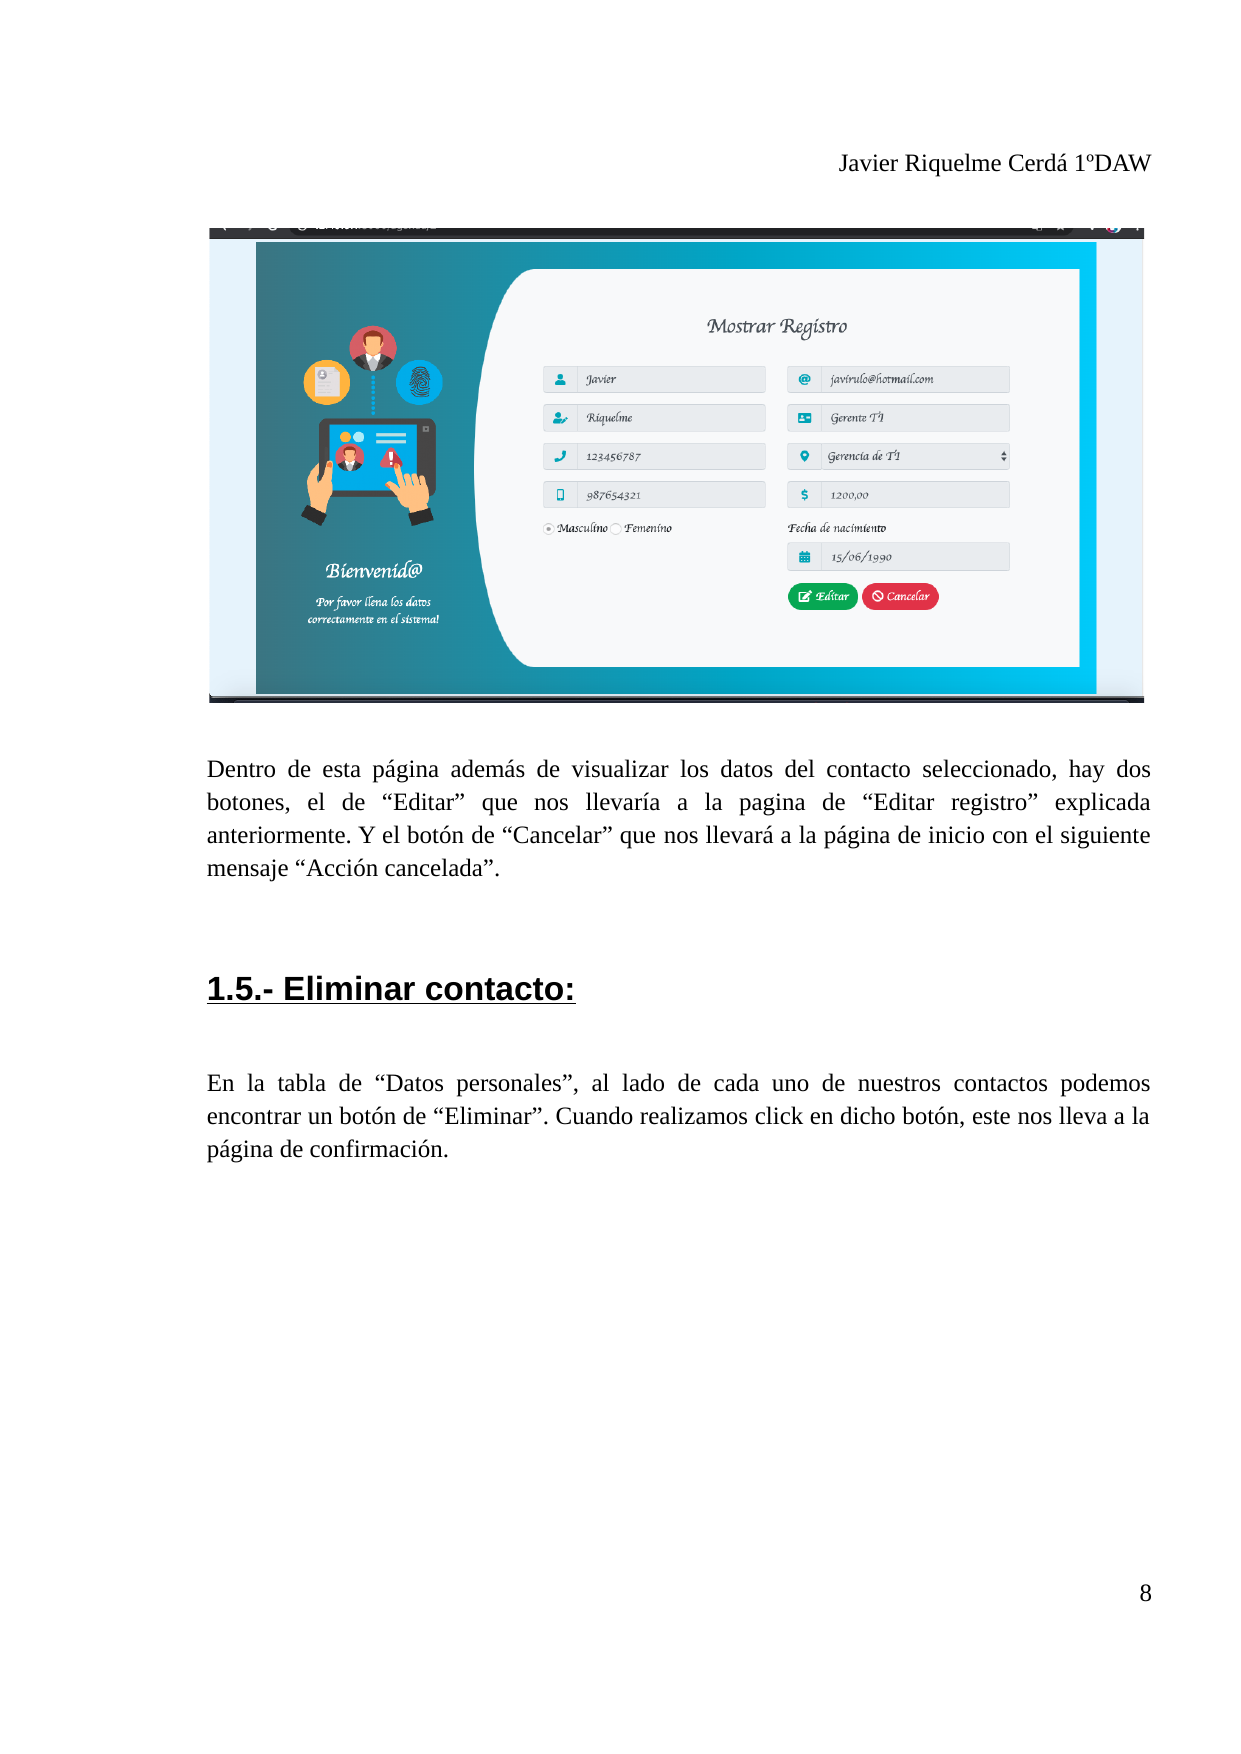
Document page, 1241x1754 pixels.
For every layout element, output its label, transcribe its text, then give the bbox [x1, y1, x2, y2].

text Dentro de esta página además de visualizar los datos del contacto seleccionado, hay dos botones, el de “Editar” que nos llevaría a la pagina de “Editar registro” explicada anteriormente. Y el botón de “Cancelar” que nos llevará a la página de inicio con el siguiente mensaje “Acción cancelada”. [207, 754, 1152, 882]
subtitle 1.5.- Eliminar contacto: [207, 969, 1152, 1008]
picture [209, 228, 1145, 703]
text En la tabla de “Datos personales”, al lado de cada uno de nuestros contactos podemos encontrar un botón de “Eliminar”. Cuando realizamos click en dicho botón, este nos lleva a la página de confirmación. [207, 1068, 1152, 1163]
